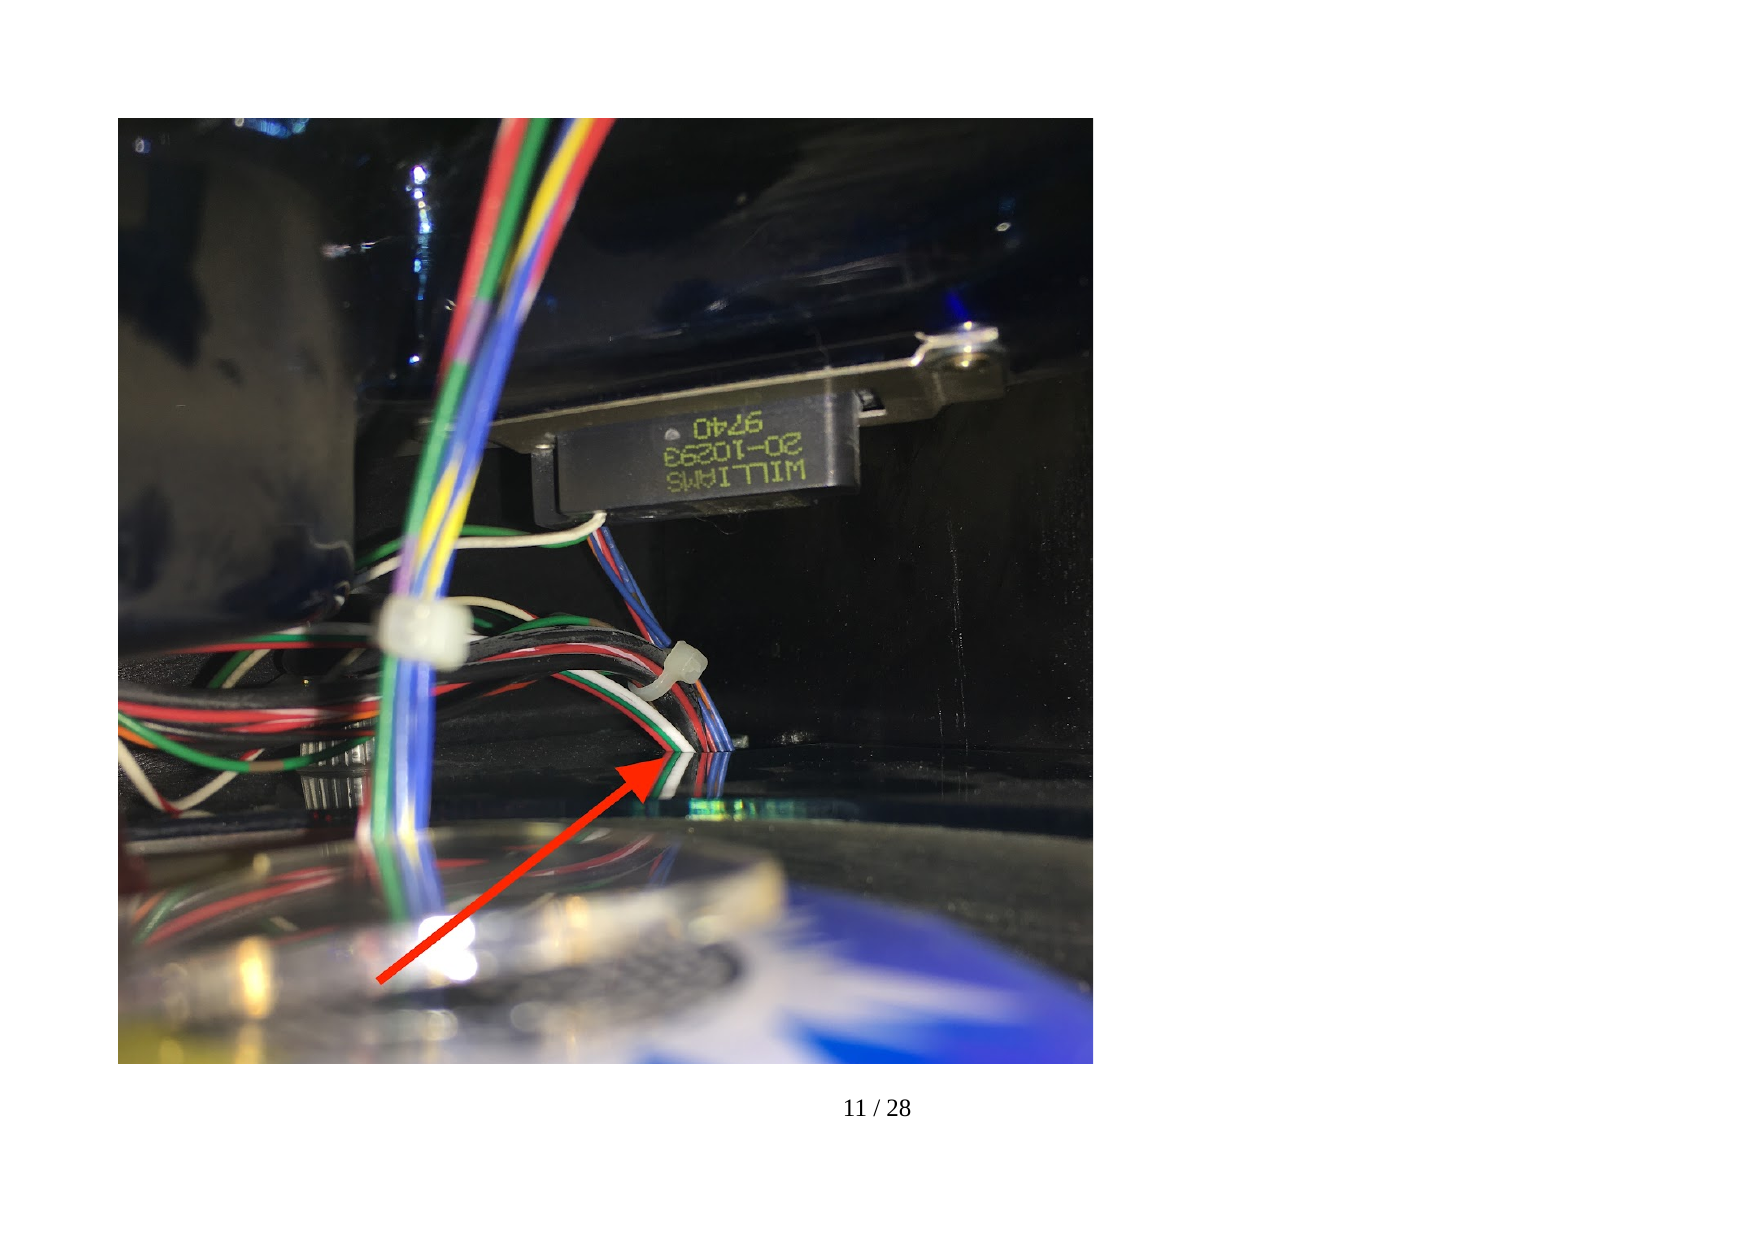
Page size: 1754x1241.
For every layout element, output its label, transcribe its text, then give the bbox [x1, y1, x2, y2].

text Route for LED wire harness [1094, 118, 1636, 1064]
picture [118, 118, 1094, 1064]
